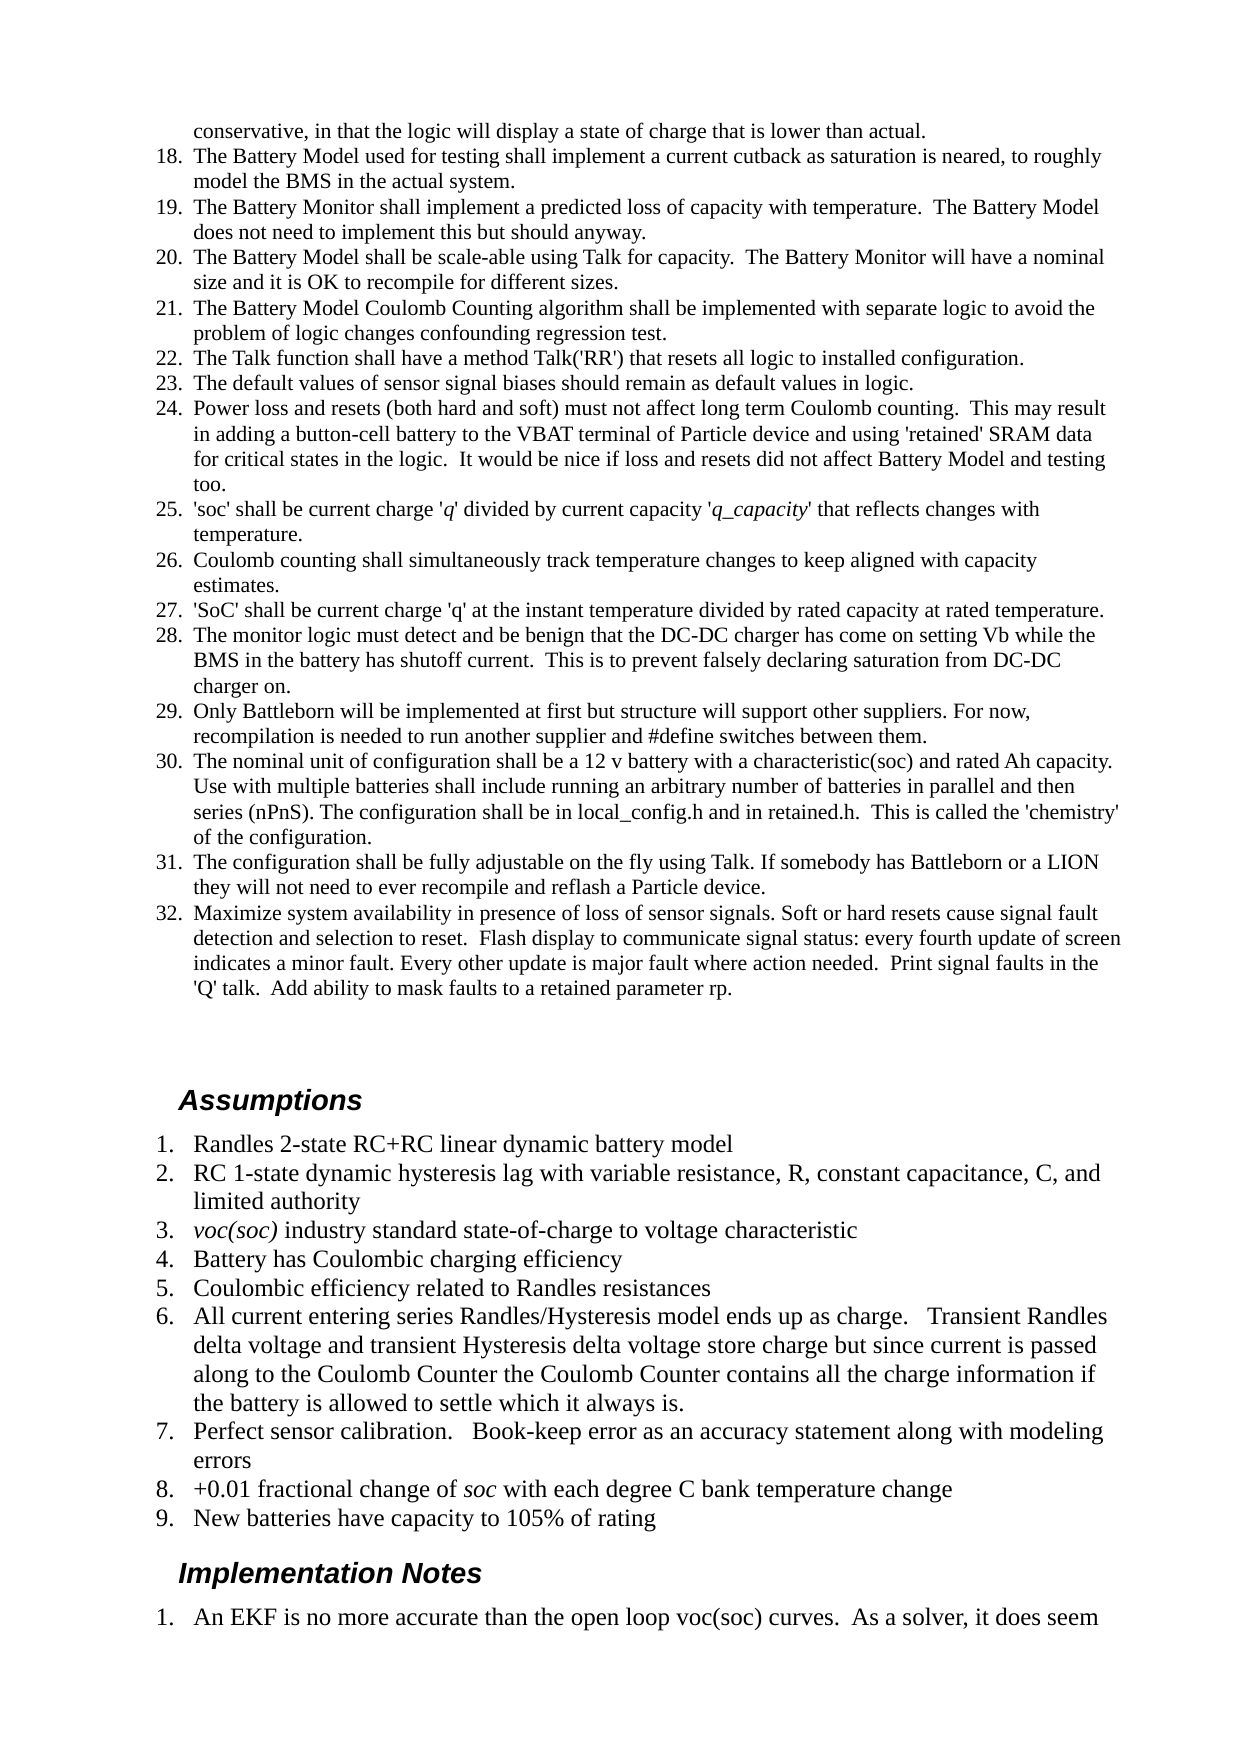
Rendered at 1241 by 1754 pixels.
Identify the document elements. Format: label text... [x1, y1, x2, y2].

list Power loss and resets (both hard and soft) must not affect long term Coulomb counting. This may result in adding a button-cell battery to the VBAT terminal of Particle device and using 'retained' SRAM data for critical states in the logic. It would be nice if loss and resets did not affect Battery Model and testing too. [156, 395, 1122, 496]
list 'soc' shall be current charge 'q' divided by current capacity 'q_capacity' that reflects changes with temperature. [156, 496, 1122, 547]
list An EKF is no more accurate than the open loop voc(soc) curves. As a solver, it does seem [156, 1602, 1122, 1631]
list The default values of sensor signal biases should remain as default values in logic. [156, 370, 1122, 395]
list Maximize system availability in presence of loss of sensor signals. Soft or hard resets cause signal fault detection and selection to reset. Flash display to communicate signal status: every fourth update of screen indicates a minor fault. Every other update is major fault where action needed. Print signal faults in the 'Q' talk. Add ability to mask faults to a retained parameter rp. [156, 899, 1122, 1000]
list The nominal unit of configuration shall be a 12 v battery with a characteristic(soc) and rated Ah capacity. Use with multiple batteries shall include running an arbitrary number of batteries in parallel and then series (nPnS). The configuration shall be in local_config.h and in retained.h. This is called the 'chemistry' of the configuration. [156, 748, 1122, 849]
list voc(soc) industry standard state-of-charge to voltage characteristic [156, 1215, 1122, 1244]
list Perfect sensor calibration. Book-keep error as an accuracy statement along with modeling errors [156, 1416, 1122, 1474]
list Battery has Coulombic charging efficiency [156, 1244, 1122, 1273]
list Coulombic efficiency related to Randles resistances [156, 1273, 1122, 1301]
list The Battery Model Coulomb Counting algorithm shall be implemented with separate logic to avoid the problem of logic changes confounding regression test. [156, 294, 1122, 345]
list +0.01 fractional change of soc with each degree C bank temperature change [156, 1474, 1122, 1503]
list 'SoC' shall be current charge 'q' at the instant temperature divided by rated capacity at rated temperature. [156, 597, 1122, 622]
list The monitor logic must detect and be benign that the DC-DC charger has come on setting Vb while the BMS in the battery has shutoff current. This is to prevent falsely declaring saturation from DC-DC charger on. [156, 622, 1122, 698]
list The Battery Monitor shall implement a predicted loss of capacity with temperature. The Battery Model does not need to implement this but should anyway. [156, 194, 1122, 244]
list Only Battleborn will be implemented at first but structure will support other suppliers. For now, recompilation is needed to run another supplier and #define switches between them. [156, 698, 1122, 748]
subtitle Assumptions [118, 1083, 1122, 1116]
list Coulomb counting shall simultaneously track temperature changes to keep aligned with capacity estimates. [156, 547, 1122, 597]
list New batteries have capacity to 105% of rating [156, 1503, 1122, 1531]
list RC 1-state dynamic hysteresis lag with variable resistance, R, constant capacitance, C, and limited authority [156, 1158, 1122, 1215]
list The Talk function shall have a method Talk('RR') that resets all logic to installed configuration. [156, 345, 1122, 370]
list The Battery Model used for testing shall implement a current cutback as saturation is neared, to roughly model the BMS in the actual system. [156, 143, 1122, 194]
subtitle Implementation Notes [118, 1556, 1122, 1590]
list Randles 2-state RC+RC linear dynamic battery model [156, 1129, 1122, 1158]
list All current entering series Randles/Hysteresis model ends up as charge. Transient Randles delta voltage and transient Hysteresis delta voltage store charge but since current is passed along to the Coulomb Counter the Coulomb Counter contains all the charge information if the battery is allowed to settle which it always is. [156, 1301, 1122, 1416]
list The configuration shall be fully adjustable on the fly using Talk. If somebody has Battleborn or a LION they will not need to ever recompile and reflash a Particle device. [156, 849, 1122, 899]
list conservative, in that the logic will display a state of charge that is lower than actual. [156, 118, 1122, 143]
list The Battery Model shall be scale-able using Talk for capacity. The Battery Monitor will have a nominal size and it is OK to recompile for different sizes. [156, 244, 1122, 294]
